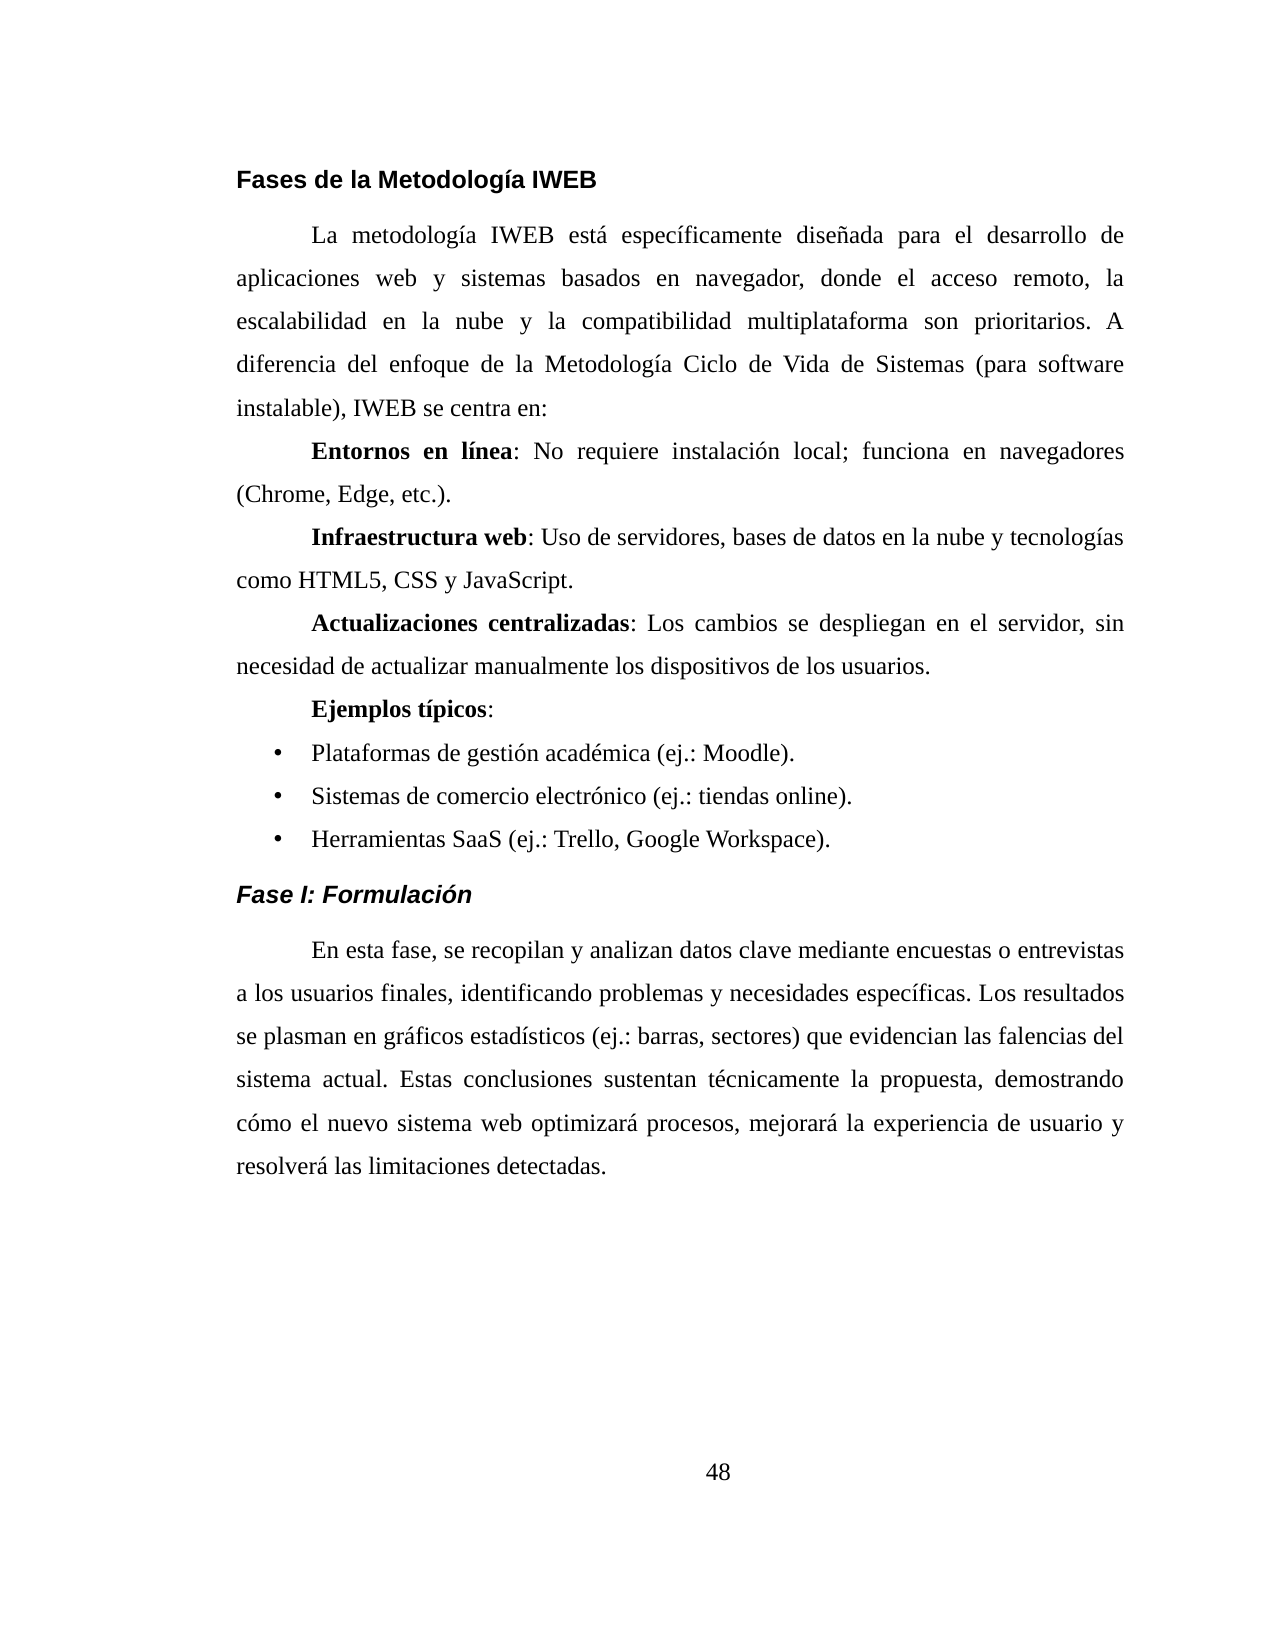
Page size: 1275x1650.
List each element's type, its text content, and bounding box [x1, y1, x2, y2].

list Herramientas SaaS (ej.: Trello, Google Workspace). [274, 824, 1125, 853]
text Ejemplos típicos: [236, 694, 1125, 723]
text Entornos en línea: No requiere instalación local; funciona en navegadores (Chrome, Edge, etc.). [236, 436, 1125, 508]
subtitle Fase I: Formulación [236, 879, 1125, 908]
subtitle Fases de la Metodología IWEB [236, 164, 1125, 193]
list Sistemas de comercio electrónico (ej.: tiendas online). [274, 781, 1125, 809]
text Infraestructura web: Uso de servidores, bases de datos en la nube y tecnologías como HTML5, CSS y JavaScript. [236, 522, 1125, 594]
text Actualizaciones centralizadas: Los cambios se despliegan en el servidor, sin necesidad de actualizar manualmente los dispositivos de los usuarios. [236, 608, 1125, 680]
text La metodología IWEB está específicamente diseñada para el desarrollo de aplicaciones web y sistemas basados en navegador, donde el acceso remoto, la escalabilidad en la nube y la compatibilidad multiplataforma son prioritarios. A diferencia del enfoque de la Metodología Ciclo de Vida de Sistemas (para software instalable), IWEB se centra en: [236, 220, 1125, 421]
list Plataformas de gestión académica (ej.: Moodle). [274, 738, 1125, 766]
text En esta fase, se recopilan y analizan datos clave mediante encuestas o entrevistas a los usuarios finales, identificando problemas y necesidades específicas. Los resultados se plasman en gráficos estadísticos (ej.: barras, sectores) que evidencian las falencias del sistema actual. Estas conclusiones sustentan técnicamente la propuesta, demostrando cómo el nuevo sistema web optimizará procesos, mejorará la experiencia de usuario y resolverá las limitaciones detectadas. [236, 935, 1125, 1179]
